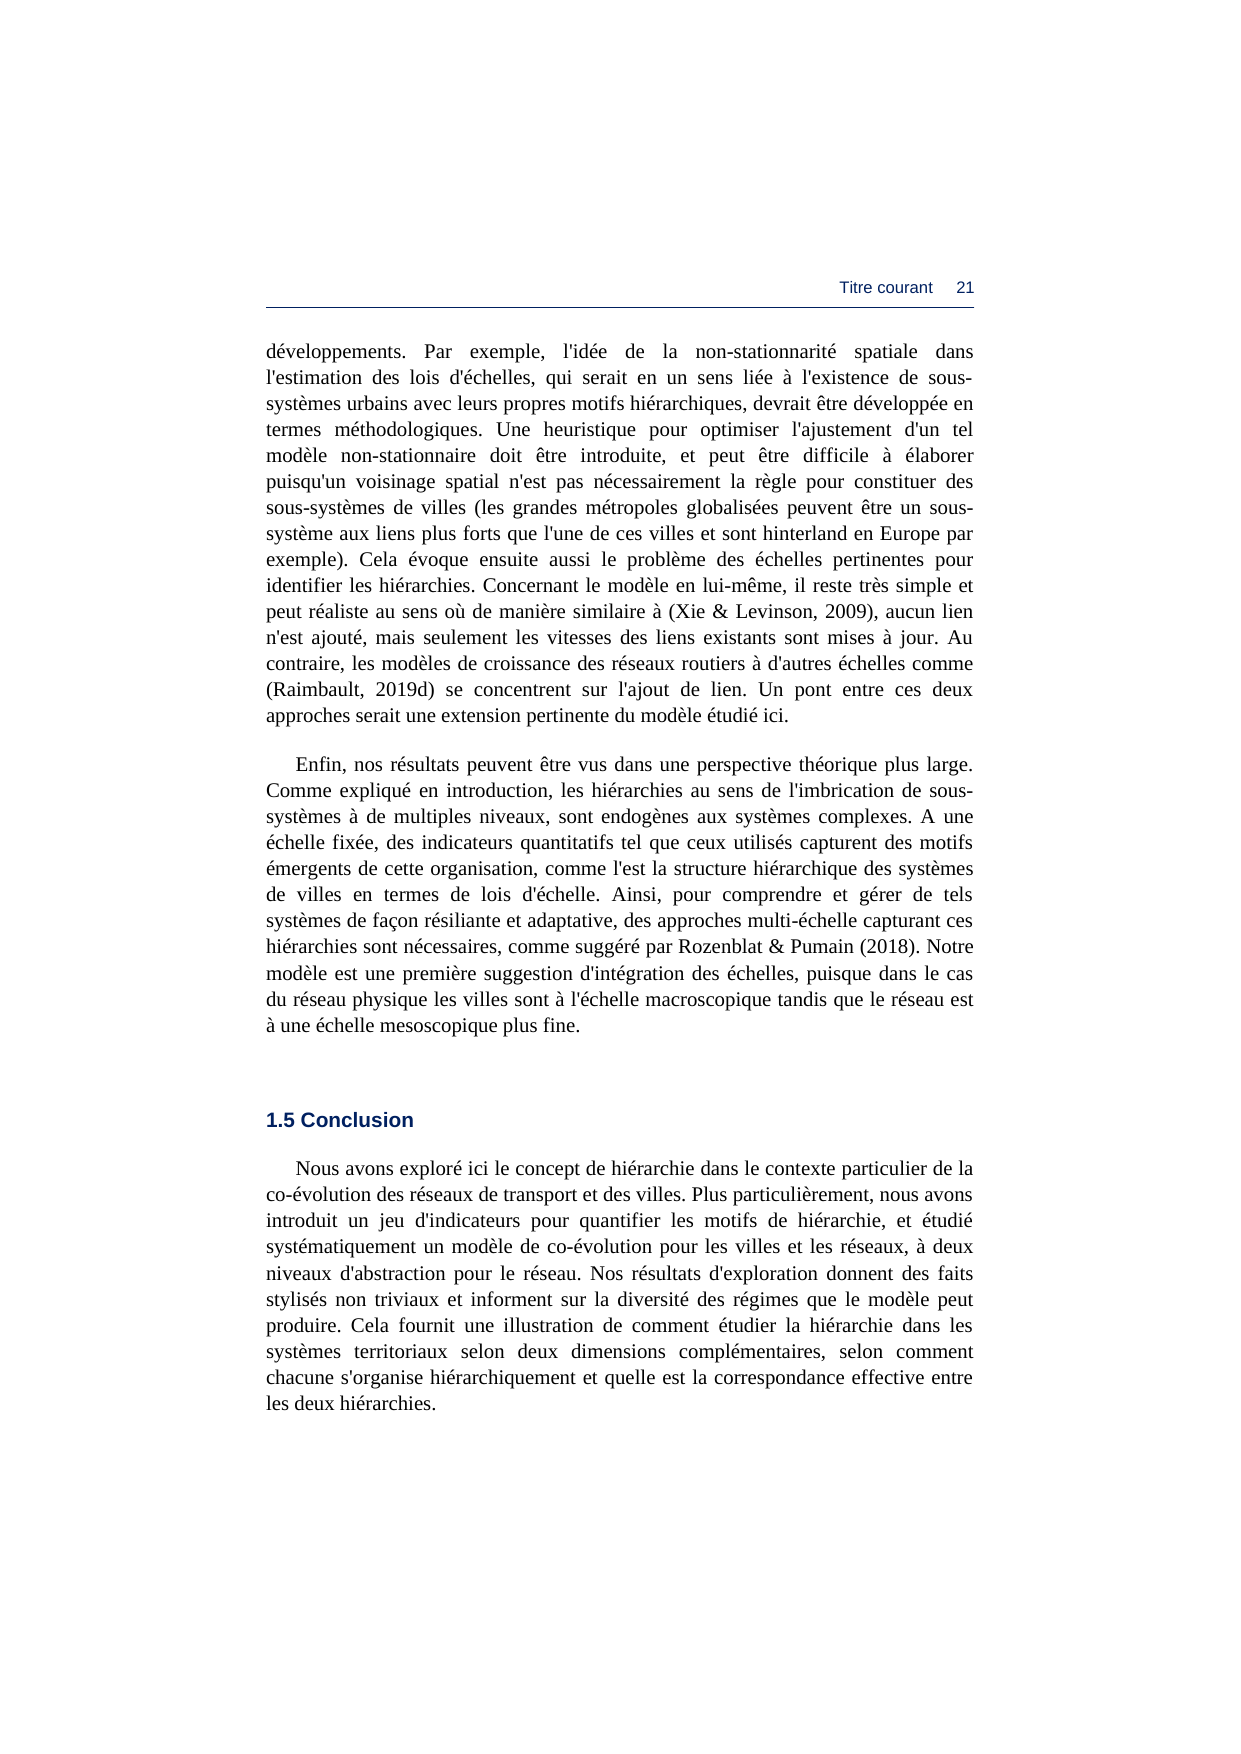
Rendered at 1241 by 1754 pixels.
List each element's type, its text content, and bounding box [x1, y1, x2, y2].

text Nous avons exploré ici le concept de hiérarchie dans le contexte particulier de la co-évolution des réseaux de transport et des villes. Plus particulièrement, nous avons introduit un jeu d'indicateurs pour quantifier les motifs de hiérarchie, et étudié systématiquement un modèle de co-évolution pour les villes et les réseaux, à deux niveaux d'abstraction pour le réseau. Nos résultats d'exploration donnent des faits stylisés non triviaux et informent sur la diversité des régimes que le modèle peut produire. Cela fournit une illustration de comment étudier la hiérarchie dans les systèmes territoriaux selon deux dimensions complémentaires, selon comment chacune s'organise hiérarchiquement et quelle est la correspondance effective entre les deux hiérarchies. [266, 1154, 974, 1415]
text Enfin, nos résultats peuvent être vus dans une perspective théorique plus large. Comme expliqué en introduction, les hiérarchies au sens de l'imbrication de sous-systèmes à de multiples niveaux, sont endogènes aux systèmes complexes. A une échelle fixée, des indicateurs quantitatifs tel que ceux utilisés capturent des motifs émergents de cette organisation, comme l'est la structure hiérarchique des systèmes de villes en termes de lois d'échelle. Ainsi, pour comprendre et gérer de tels systèmes de façon résiliante et adaptative, des approches multi-échelle capturant ces hiérarchies sont nécessaires, comme suggéré par Rozenblat & Pumain (2018). Notre modèle est une première suggestion d'intégration des échelles, puisque dans le cas du réseau physique les villes sont à l'échelle macroscopique tandis que le réseau est à une échelle mesoscopique plus fine. [266, 750, 974, 1037]
text 1.5 Conclusion [266, 1105, 974, 1131]
text développements. Par exemple, l'idée de la non-stationnarité spatiale dans l'estimation des lois d'échelles, qui serait en un sens liée à l'existence de sous-systèmes urbains avec leurs propres motifs hiérarchiques, devrait être développée en termes méthodologiques. Une heuristique pour optimiser l'ajustement d'un tel modèle non-stationnaire doit être introduite, et peut être difficile à élaborer puisqu'un voisinage spatial n'est pas nécessairement la règle pour constituer des sous-systèmes de villes (les grandes métropoles globalisées peuvent être un sous-système aux liens plus forts que l'une de ces villes et sont hinterland en Europe par exemple). Cela évoque ensuite aussi le problème des échelles pertinentes pour identifier les hiérarchies. Concernant le modèle en lui-même, il reste très simple et peut réaliste au sens où de manière similaire à (Xie & Levinson, 2009), aucun lien n'est ajouté, mais seulement les vitesses des liens existants sont mises à jour. Au contraire, les modèles de croissance des réseaux routiers à d'autres échelles comme (Raimbault, 2019d) se concentrent sur l'ajout de lien. Un pont entre ces deux approches serait une extension pertinente du modèle étudié ici. [266, 337, 974, 727]
